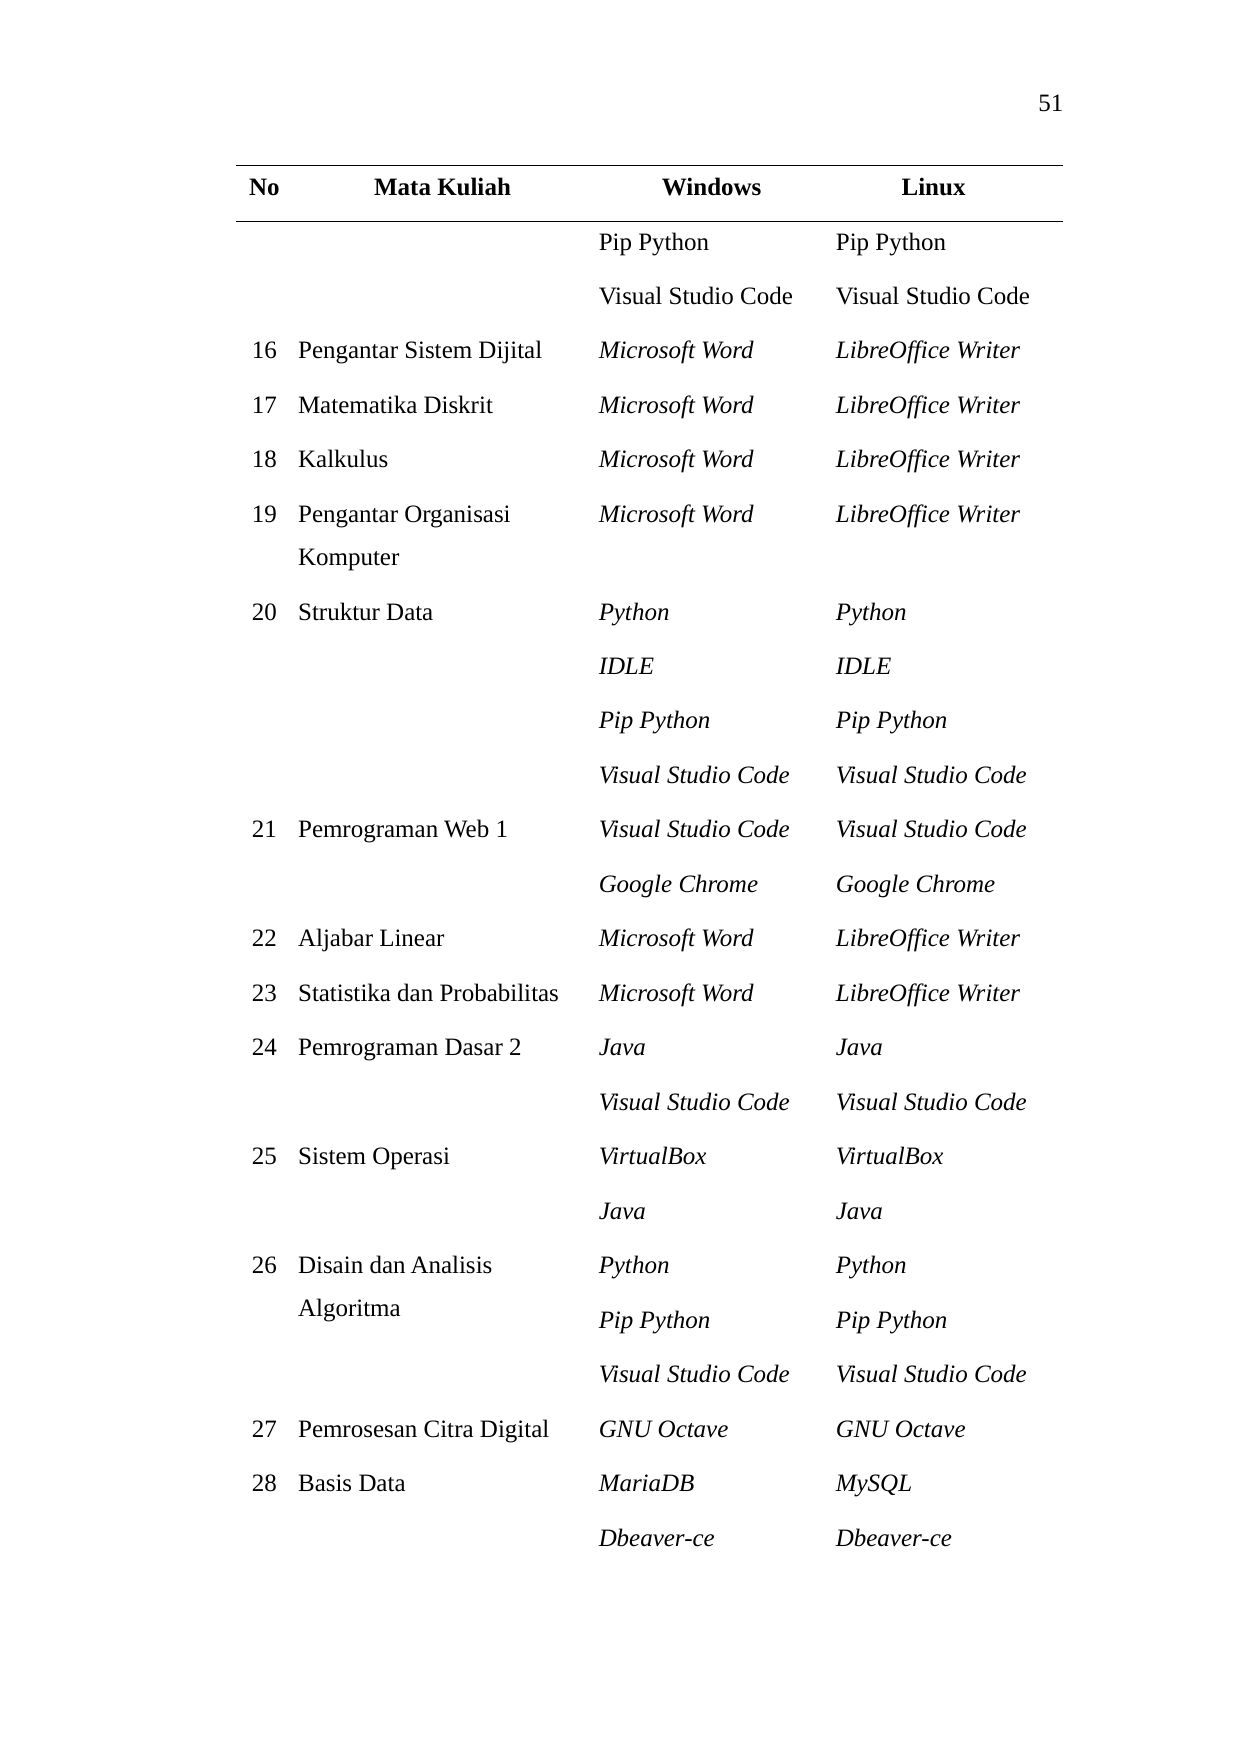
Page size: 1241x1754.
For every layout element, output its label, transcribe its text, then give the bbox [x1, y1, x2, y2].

table_cell Python [830, 1245, 1063, 1299]
table_cell Pengantar Sistem Dijital [292, 330, 593, 384]
table_cell 19 [236, 493, 292, 591]
table_cell 23 [236, 972, 292, 1027]
table_cell Pemrosesan Citra Digital [292, 1408, 593, 1462]
table_cell Struktur Data [292, 591, 593, 809]
table_cell Pemrograman Dasar 2 [292, 1027, 593, 1136]
table_cell Visual Studio Code [593, 754, 830, 809]
table_cell 22 [236, 918, 292, 972]
table_cell LibreOffice Writer [830, 384, 1063, 439]
table_cell 17 [236, 384, 292, 439]
table_cell 20 [236, 591, 292, 809]
table_cell LibreOffice Writer [830, 439, 1063, 493]
table_cell Visual Studio Code [593, 1354, 830, 1408]
table_cell Google Chrome [593, 863, 830, 918]
table_cell Aljabar Linear [292, 918, 593, 972]
table_cell Statistika dan Probabilitas [292, 972, 593, 1027]
table_header Mata Kuliah [292, 166, 593, 221]
table_cell Java [830, 1027, 1063, 1081]
table_cell Microsoft Word [593, 330, 830, 384]
table_cell 25 [236, 1136, 292, 1244]
table_cell Dbeaver-ce [593, 1517, 830, 1571]
table_cell Visual Studio Code [830, 1354, 1063, 1408]
table_cell Microsoft Word [593, 972, 830, 1027]
table_cell Sistem Operasi [292, 1136, 593, 1244]
table_cell Microsoft Word [593, 384, 830, 439]
table_cell Visual Studio Code [830, 275, 1063, 330]
table_header No [236, 166, 292, 221]
table_cell Dbeaver-ce [830, 1517, 1063, 1571]
table_cell Disain dan Analisis Algoritma [292, 1245, 593, 1408]
table_cell 16 [236, 330, 292, 384]
table_cell Visual Studio Code [593, 275, 830, 330]
table_cell 28 [236, 1463, 292, 1571]
table_cell MariaDB [593, 1463, 830, 1517]
table_cell MySQL [830, 1463, 1063, 1517]
table_cell LibreOffice Writer [830, 972, 1063, 1027]
table_cell Google Chrome [830, 863, 1063, 918]
table_cell IDLE [593, 645, 830, 700]
table_cell Visual Studio Code [830, 1081, 1063, 1136]
table_cell LibreOffice Writer [830, 493, 1063, 591]
table_cell Visual Studio Code [830, 809, 1063, 863]
table_cell Python [593, 1245, 830, 1299]
table_cell Python [830, 591, 1063, 645]
table_cell Python [593, 591, 830, 645]
table_cell 21 [236, 809, 292, 918]
table_cell Microsoft Word [593, 439, 830, 493]
table_cell Visual Studio Code [593, 809, 830, 863]
table_cell Java [593, 1190, 830, 1244]
table_cell Java [830, 1190, 1063, 1244]
table_cell Pip Python [593, 1299, 830, 1353]
table_cell Pip Python [593, 222, 830, 275]
table_cell IDLE [830, 645, 1063, 700]
table_cell VirtualBox [593, 1136, 830, 1190]
table_cell Matematika Diskrit [292, 384, 593, 439]
table_cell Pip Python [830, 700, 1063, 754]
table_cell Kalkulus [292, 439, 593, 493]
table_cell Basis Data [292, 1463, 593, 1571]
table_header Windows [593, 166, 830, 221]
table_cell Visual Studio Code [593, 1081, 830, 1136]
table_header Linux [830, 166, 1063, 221]
table_cell Pip Python [593, 700, 830, 754]
table_cell Microsoft Word [593, 918, 830, 972]
table_cell Visual Studio Code [830, 754, 1063, 809]
table_cell 27 [236, 1408, 292, 1462]
table_cell 26 [236, 1245, 292, 1408]
table_cell Pengantar Organisasi Komputer [292, 493, 593, 591]
table_cell LibreOffice Writer [830, 330, 1063, 384]
table_cell VirtualBox [830, 1136, 1063, 1190]
table_cell Pip Python [830, 1299, 1063, 1353]
table_cell LibreOffice Writer [830, 918, 1063, 972]
table_cell Pemrograman Web 1 [292, 809, 593, 918]
table_cell Pip Python [830, 222, 1063, 275]
table_cell GNU Octave [593, 1408, 830, 1462]
table_cell GNU Octave [830, 1408, 1063, 1462]
table_cell 18 [236, 439, 292, 493]
table_cell 24 [236, 1027, 292, 1136]
table_cell Microsoft Word [593, 493, 830, 591]
table_cell Java [593, 1027, 830, 1081]
